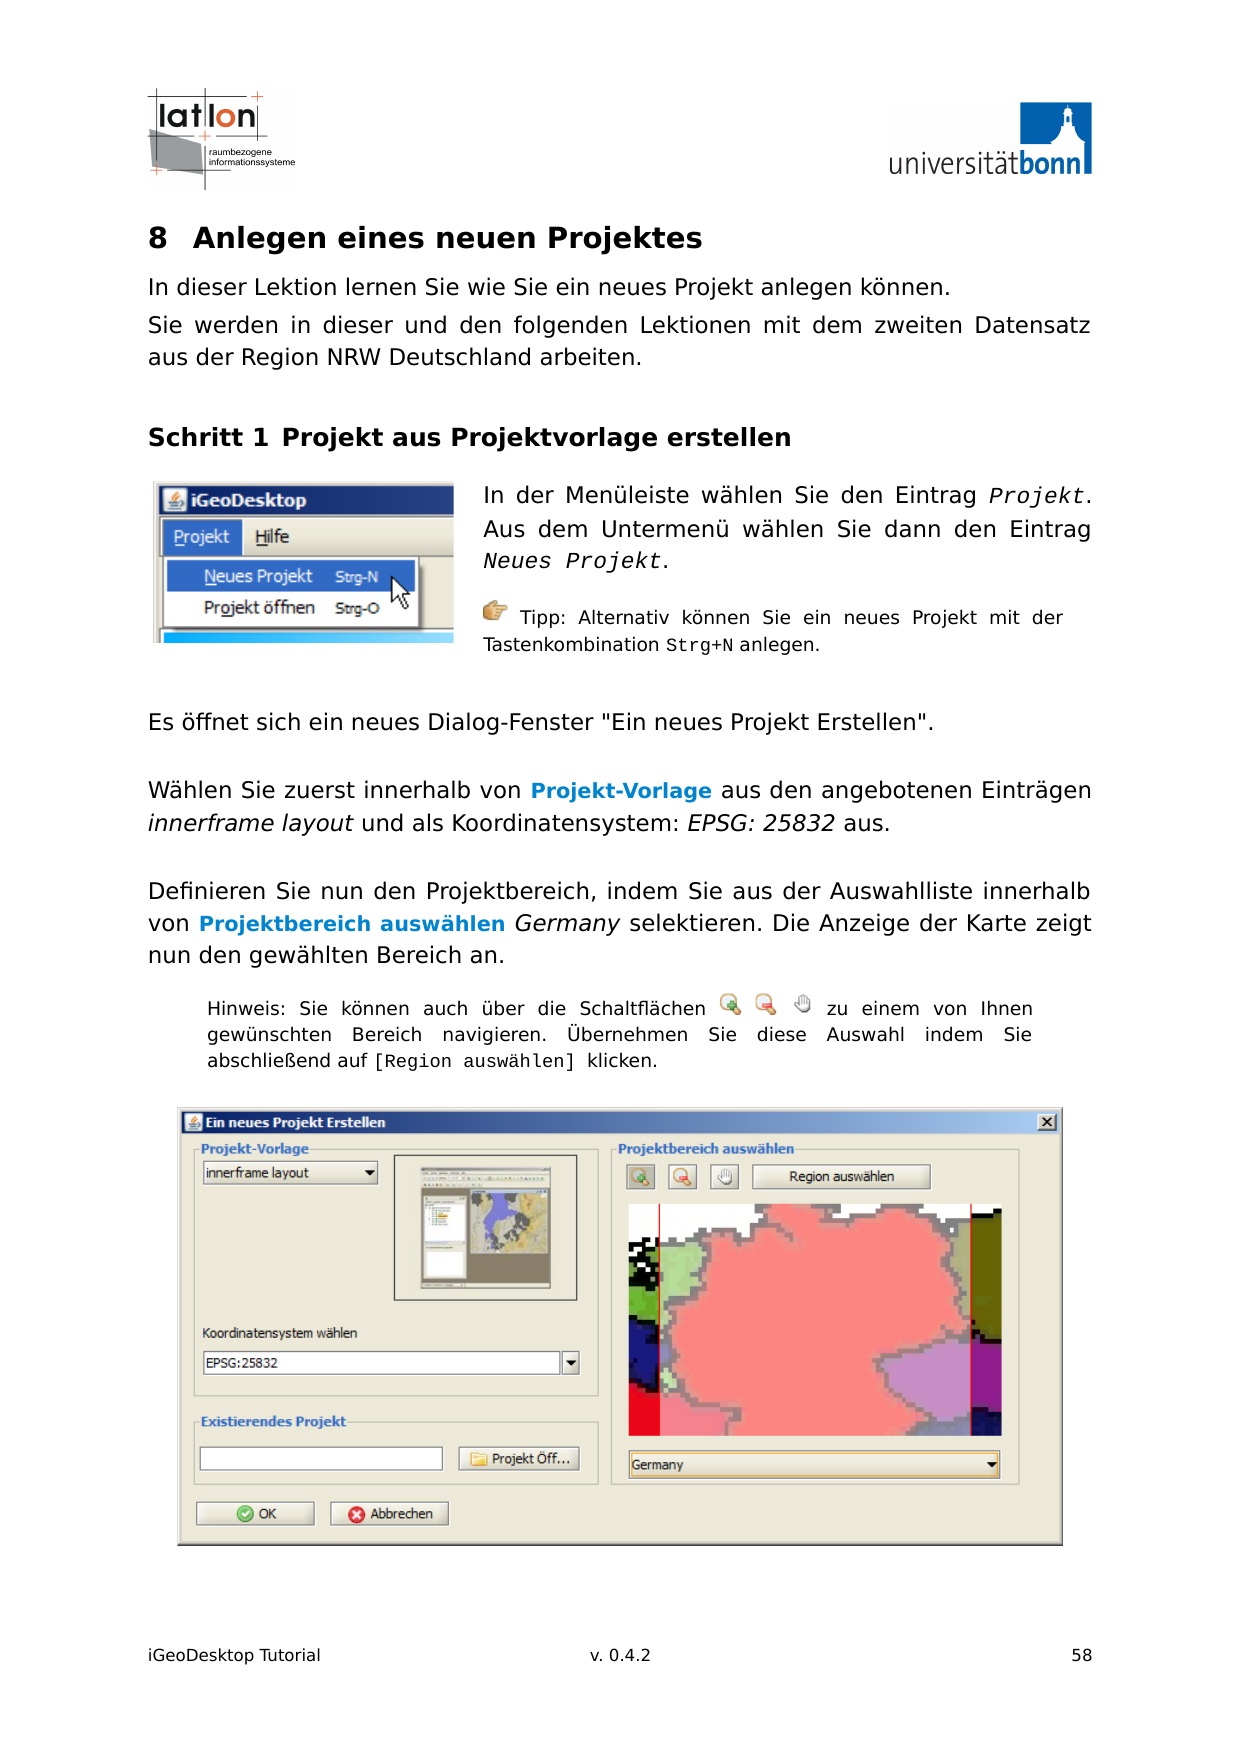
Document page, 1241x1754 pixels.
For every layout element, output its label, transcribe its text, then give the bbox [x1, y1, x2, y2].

text Hinweis: Sie können auch über die Schaltflächen zu einem von Ihnen gewünschten Bereich navigieren. Übernehmen Sie diese Auswahl indem Sie abschließend auf [Region auswählen] klicken. [207, 993, 1033, 1073]
picture [791, 992, 814, 1015]
subtitle Projekt aus Projektvorlage erstellen [148, 423, 1092, 452]
picture [483, 599, 509, 625]
subtitle Anlegen eines neuen Projektes [148, 221, 1092, 255]
text Tipp: Alternativ können Sie ein neues Pro­jekt mit der Tastenkombination Strg+N anlegen. [148, 600, 1063, 657]
picture [755, 992, 778, 1015]
list Sie werden in dieser und den folgenden Lektionen mit dem zweiten Datensatz aus der Region NRW Deutschland arbeiten. [148, 312, 1092, 370]
picture [177, 1107, 1063, 1546]
picture [147, 88, 295, 190]
picture [889, 102, 1093, 174]
text Es öffnet sich ein neues Dialog-Fenster "Ein neues Projekt Erstellen". [148, 709, 1092, 736]
list In dieser Lektion lernen Sie wie Sie ein neues Projekt anlegen können. [148, 274, 1092, 301]
text Wählen Sie zuerst innerhalb von Projekt-Vorlage aus den angebotenen Einträgen innerframe layout und als Koordinatensystem: EPSG: 25832 aus. [148, 778, 1092, 836]
text Definieren Sie nun den Projektbereich, indem Sie aus der Auswahlliste innerhalb von Projektbereich auswählen Germany selektieren. Die Anzeige der Karte zeigt nun den gewählten Bereich an. [148, 878, 1092, 969]
text In der Menüleiste wählen Sie den Eintrag Projekt. Aus dem Untermenü wählen Sie dann den Eintrag Neues Projekt. [148, 482, 1092, 576]
picture [720, 992, 743, 1015]
